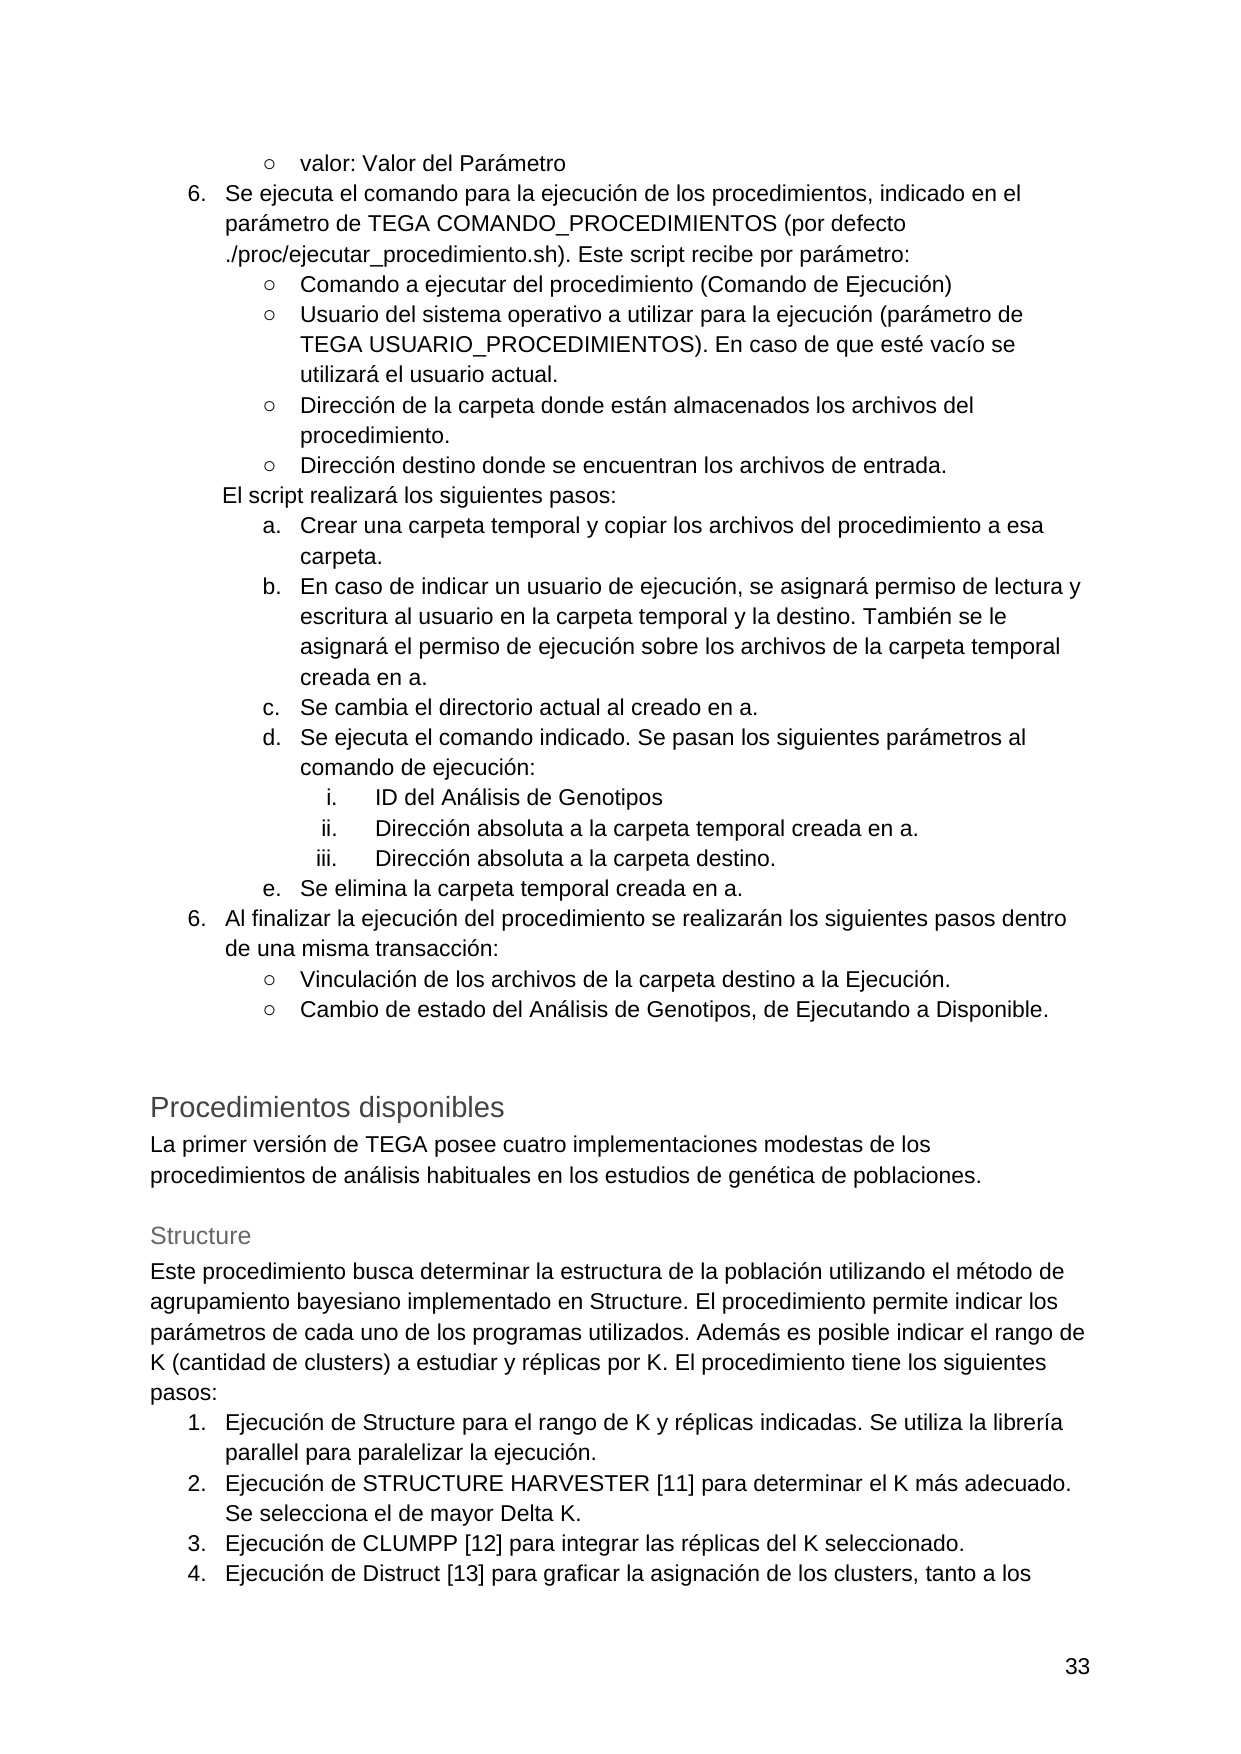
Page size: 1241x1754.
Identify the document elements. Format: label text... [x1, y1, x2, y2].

list Ejecución de CLUMPP [12] para integrar las réplicas del K seleccionado. [187, 1530, 1090, 1556]
subtitle Structure [150, 1221, 1090, 1250]
list Se cambia el directorio actual al creado en a. [262, 694, 1090, 720]
list Dirección absoluta a la carpeta destino. [337, 845, 1090, 871]
list Al finalizar la ejecución del procedimiento se realizarán los siguientes pasos dentro de una misma transacción: [187, 905, 1090, 962]
list Dirección destino donde se encuentran los archivos de entrada. [262, 452, 1090, 478]
list Se ejecuta el comando para la ejecución de los procedimientos, indicado en el parámetro de TEGA COMANDO_PROCEDIMIENTOS (por defecto ./proc/ejecutar_procedimiento.sh). Este script recibe por parámetro: [187, 180, 1090, 267]
list valor: Valor del Parámetro [262, 150, 1090, 176]
text La primer versión de TEGA posee cuatro implementaciones modestas de los procedimientos de análisis habituales en los estudios de genética de poblaciones. [150, 1131, 1090, 1188]
text El script realizará los siguientes pasos: [222, 482, 1090, 509]
list Se ejecuta el comando indicado. Se pasan los siguientes parámetros al comando de ejecución: [262, 724, 1090, 781]
list Crear una carpeta temporal y copiar los archivos del procedimiento a esa carpeta. [262, 512, 1090, 569]
list Ejecución de Distruct [13] para graficar la asignación de los clusters, tanto a los [187, 1560, 1090, 1587]
list ID del Análisis de Genotipos [337, 784, 1090, 811]
list En caso de indicar un usuario de ejecución, se asignará permiso de lectura y escritura al usuario en la carpeta temporal y la destino. También se le asignará el permiso de ejecución sobre los archivos de la carpeta temporal creada en a. [262, 573, 1090, 690]
list Ejecución de Structure para el rango de K y réplicas indicadas. Se utiliza la librería parallel para paralelizar la ejecución. [187, 1409, 1090, 1466]
list Comando a ejecutar del procedimiento (Comando de Ejecución) [262, 271, 1090, 297]
list Usuario del sistema operativo a utilizar para la ejecución (parámetro de TEGA USUARIO_PROCEDIMIENTOS). En caso de que esté vacío se utilizará el usuario actual. [262, 301, 1090, 388]
list Ejecución de STRUCTURE HARVESTER [11] para determinar el K más adecuado. Se selecciona el de mayor Delta K. [187, 1469, 1090, 1526]
subtitle Procedimientos disponibles [150, 1089, 1090, 1123]
list Se elimina la carpeta temporal creada en a. [262, 875, 1090, 901]
list Vinculación de los archivos de la carpeta destino a la Ejecución. [262, 966, 1090, 992]
text Este procedimiento busca determinar la estructura de la población utilizando el método de agrupamiento bayesiano implementado en Structure. El procedimiento permite indicar los parámetros de cada uno de los programas utilizados. Además es posible indicar el rango de K (cantidad de clusters) a estudiar y réplicas por K. El procedimiento tiene los siguientes pasos: [150, 1258, 1090, 1405]
list Dirección de la carpeta donde están almacenados los archivos del procedimiento. [262, 392, 1090, 448]
list Dirección absoluta a la carpeta temporal creada en a. [337, 814, 1090, 841]
list Cambio de estado del Análisis de Genotipos, de Ejecutando a Disponible. [262, 996, 1090, 1022]
